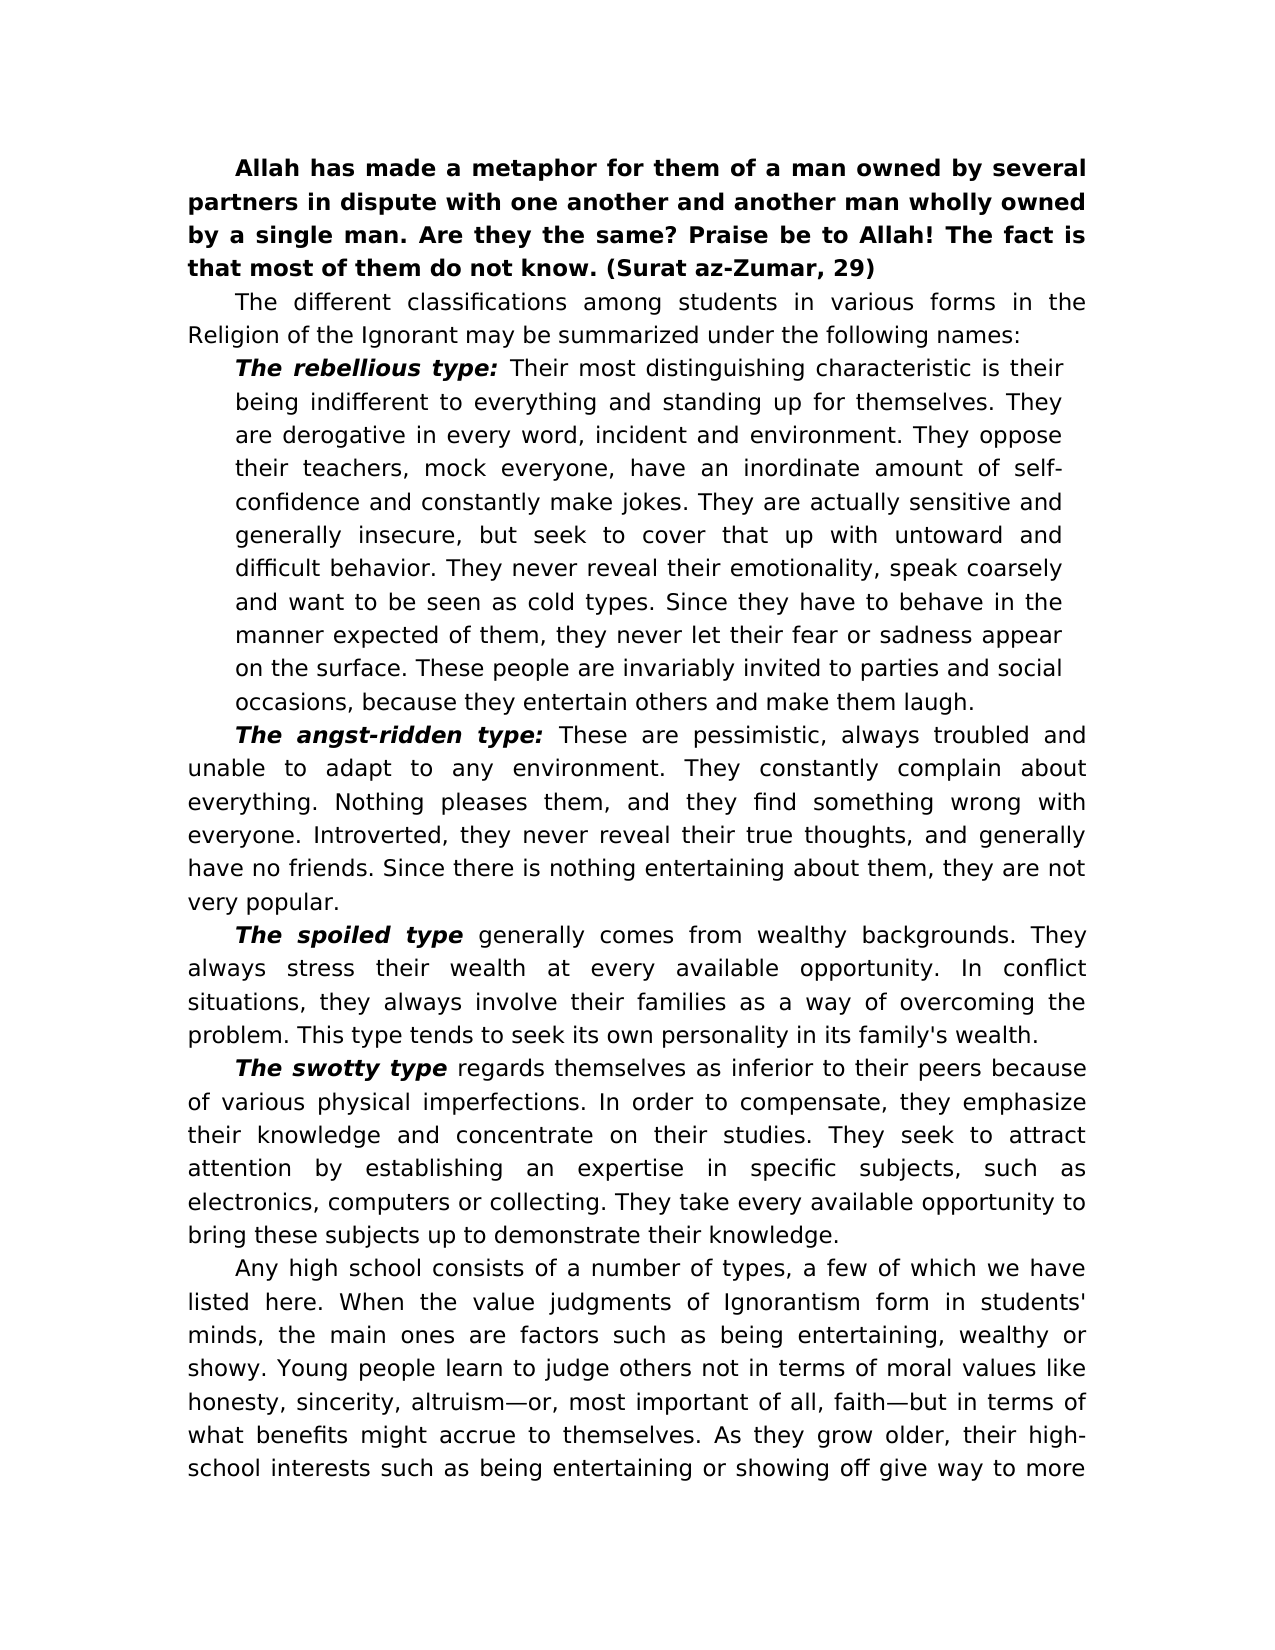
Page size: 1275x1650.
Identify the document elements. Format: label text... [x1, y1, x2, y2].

text The different classifications among students in various forms in the Religion of the Ignorant may be summarized under the following names: [187, 283, 1087, 350]
text The angst-ridden type: These are pessimistic, always troubled and unable to adapt to any environment. They constantly complain about everything. Nothing pleases them, and they find something wrong with everyone. Introverted, they never reveal their true thoughts, and generally have no friends. Since there is nothing entertaining about them, they are not very popular. [187, 717, 1087, 917]
text The spoiled type generally comes from wealthy backgrounds. They always stress their wealth at every available opportunity. In conflict situations, they always involve their families as a way of overcoming the problem. This type tends to seek its own personality in its family's wealth. [187, 917, 1087, 1050]
text The rebellious type: Their most distinguishing characteristic is their being indifferent to everything and standing up for themselves. They are derogative in every word, incident and environment. They oppose their teachers, mock everyone, have an inordinate amount of self-confidence and constantly make jokes. They are actually sensitive and generally insecure, but seek to cover that up with untoward and difficult behavior. They never reveal their emotionality, speak coarsely and want to be seen as cold types. Since they have to behave in the manner expected of them, they never let their fear or sadness appear on the surface. These people are invariably invited to parties and social occasions, because they entertain others and make them laugh. [235, 350, 1064, 717]
text The swotty type regards themselves as inferior to their peers because of various physical imperfections. In order to compensate, they emphasize their knowledge and concentrate on their studies. They seek to attract attention by establishing an expertise in specific subjects, such as electronics, computers or collecting. They take every available opportunity to bring these subjects up to demonstrate their knowledge. [187, 1050, 1087, 1250]
text Any high school consists of a number of types, a few of which we have listed here. When the value judgments of Ignorantism form in students' minds, the main ones are factors such as being entertaining, wealthy or showy. Young people learn to judge others not in terms of moral values like honesty, sincerity, altruism—or, most important of all, faith—but in terms of what benefits might accrue to themselves. As they grow older, their high-school interests such as being entertaining or showing off give way to more [187, 1250, 1087, 1483]
text Allah has made a metaphor for them of a man owned by several partners in dispute with one another and another man wholly owned by a single man. Are they the same? Praise be to Allah! The fact is that most of them do not know. (Surat az-Zumar, 29) [187, 150, 1087, 283]
